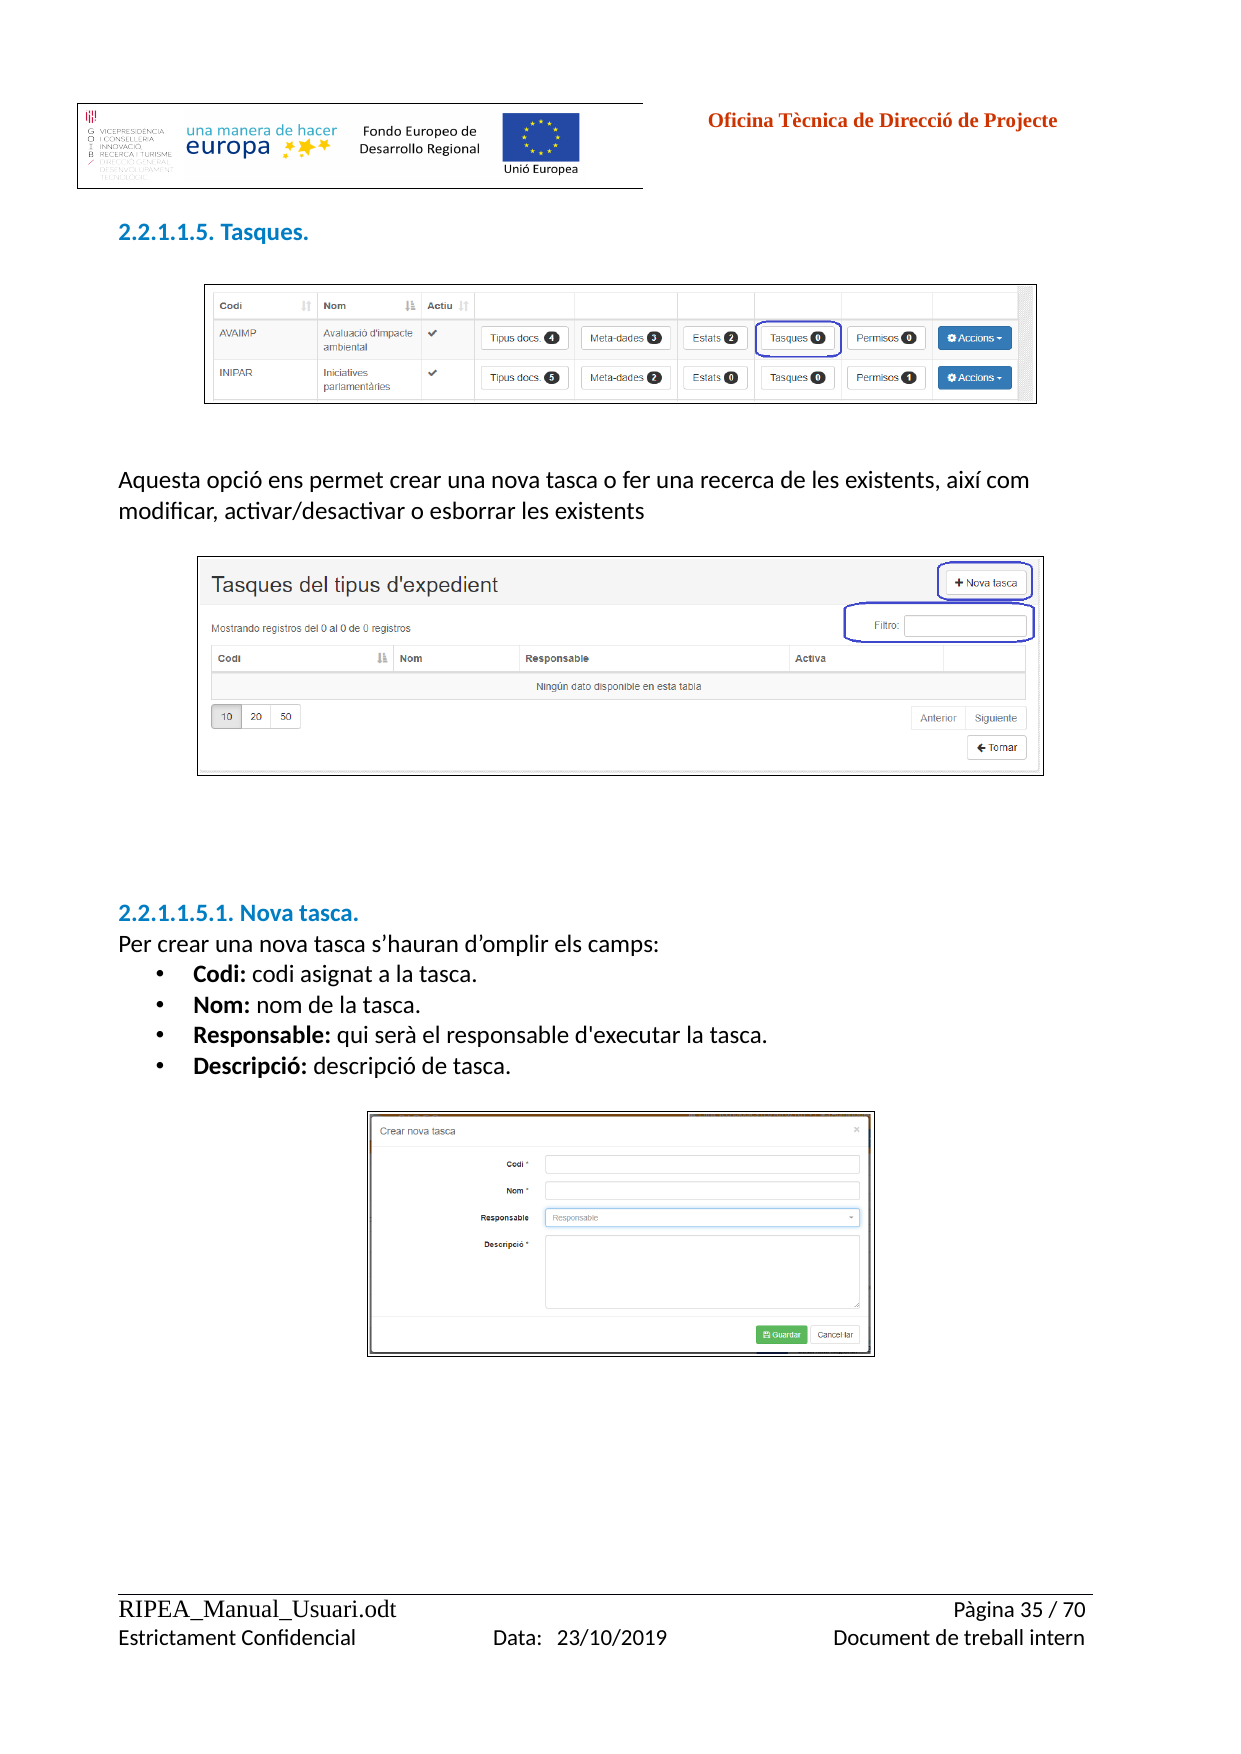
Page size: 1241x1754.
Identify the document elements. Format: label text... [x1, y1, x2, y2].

list Responsable: qui serà el responsable d'executar la tasca. [156, 1020, 1122, 1050]
picture [200, 559, 1040, 773]
picture [184, 108, 585, 182]
picture [82, 108, 178, 182]
picture [369, 1114, 871, 1354]
text Per crear una nova tasca s’hauran d’omplir els camps: [118, 928, 1122, 959]
list Descripció: descripció de tasca. [156, 1050, 1122, 1081]
text Aquesta opció ens permet crear una nova tasca o fer una recerca de les existents, així com modificar, activar/desactivar o esborrar les existents [118, 464, 1122, 526]
list Nom: nom de la tasca. [156, 989, 1122, 1020]
list Codi: codi asignat a la tasca. [156, 959, 1122, 989]
subtitle 2.2.1.1.5.1. Nova tasca. [118, 898, 1122, 928]
subtitle 2.2.1.1.5. Tasques. [118, 216, 1122, 247]
picture [207, 286, 1033, 401]
